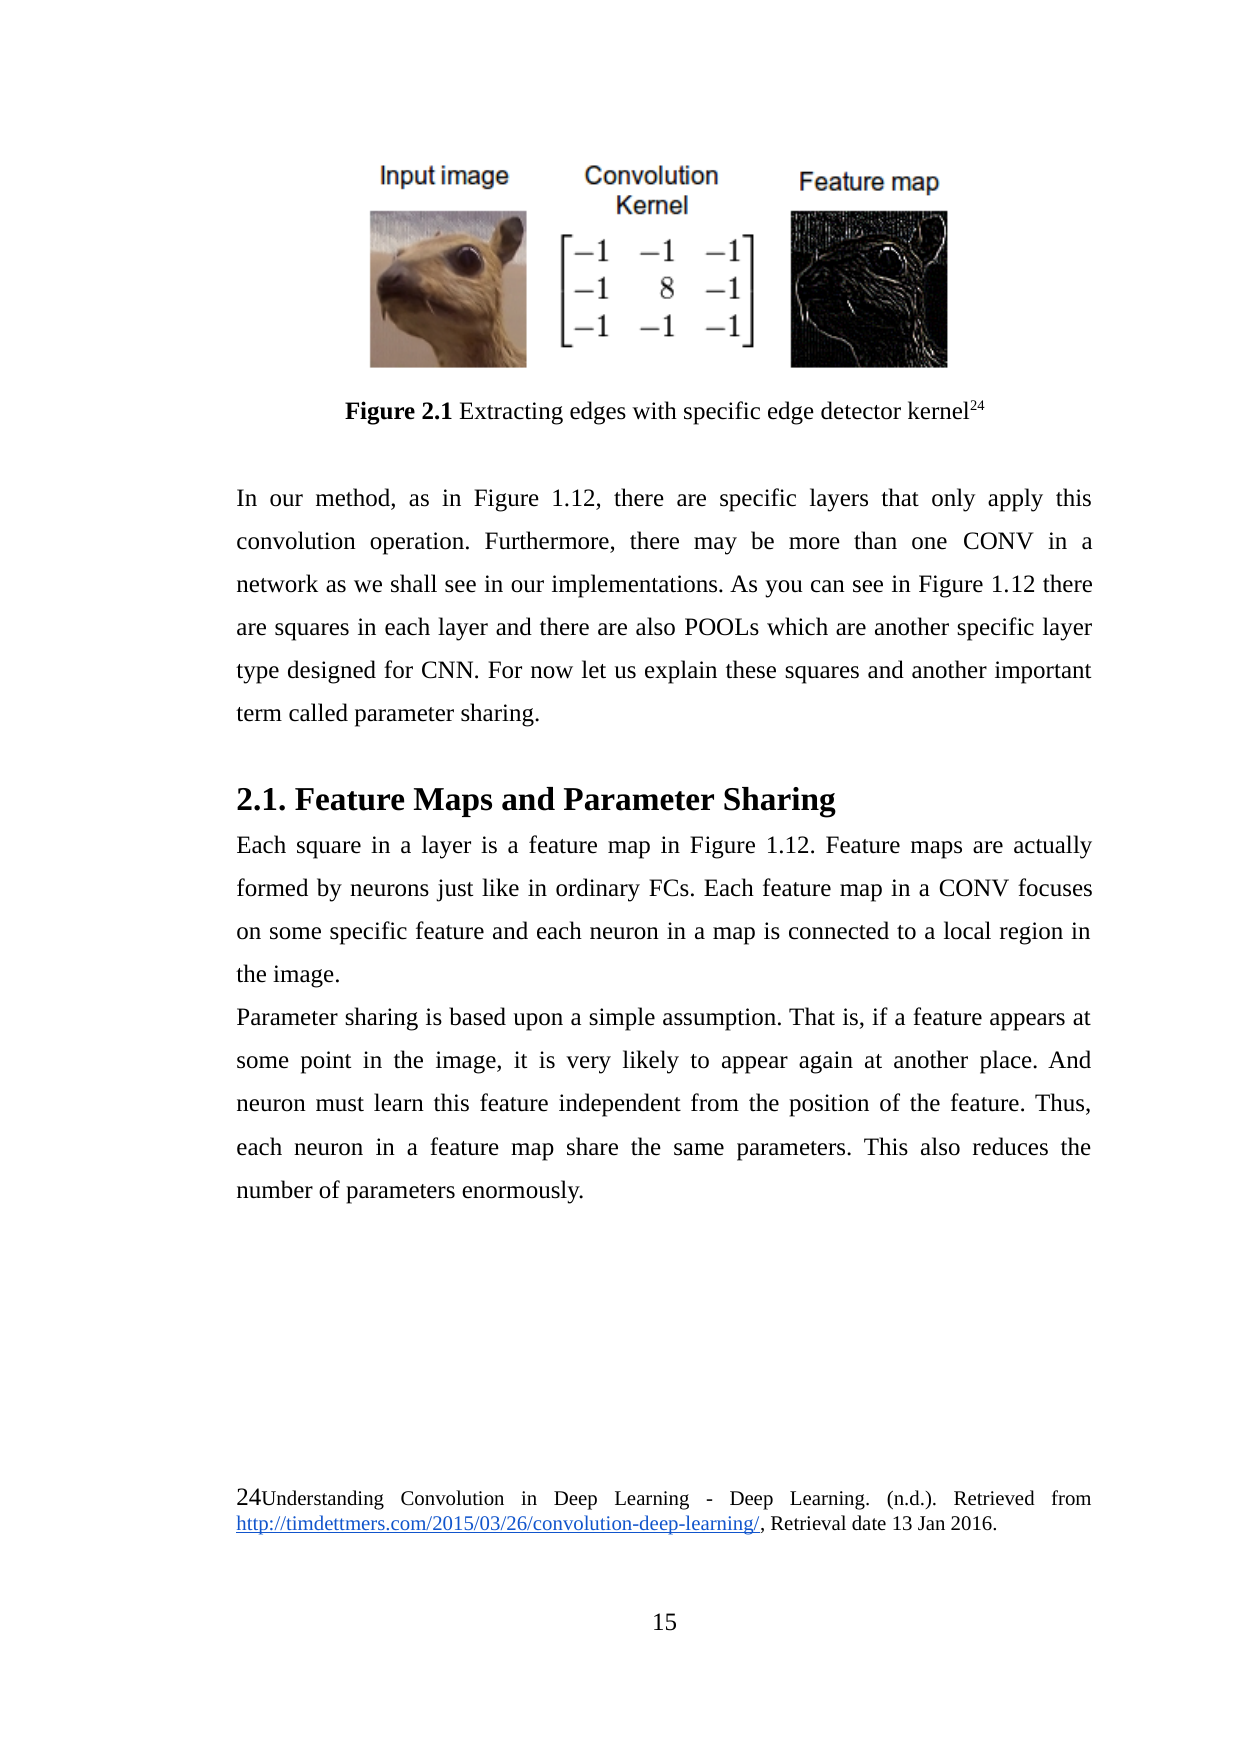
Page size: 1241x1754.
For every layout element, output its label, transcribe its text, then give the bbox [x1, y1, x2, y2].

text Each square in a layer is a feature map in Figure 1.12. Feature maps are actually formed by neurons just like in ordinary FCs. Each feature map in a CONV focuses on some specific feature and each neuron in a map is connected to a local region in the image. [236, 830, 1093, 988]
picture [361, 147, 968, 382]
text In our method, as in Figure 1.12, there are specific layers that only apply this convolution operation. Furthermore, there may be more than one CONV in a network as we shall see in our implementations. As you can see in Figure 1.12 there are squares in each layer and there are also POOLs which are another specific layer type designed for CNN. For now let us explain these squares and another important term called parameter sharing. [236, 483, 1093, 727]
text Parameter sharing is based upon a simple assumption. That is, if a feature appears at some point in the image, it is very likely to appear again at another place. And neuron must learn this feature independent from the position of the feature. Thus, each neuron in a feature map share the same parameters. This also reduces the number of parameters enormously. [236, 1002, 1093, 1203]
subtitle 2.1. Feature Maps and Parameter Sharing [236, 779, 1093, 817]
text Understanding Convolution in Deep Learning - Deep Learning. (n.d.). Retrieved from http://timdettmers.com/2015/03/26/convolution-deep-learning/, Retrieval date 13 Jan 2016. [236, 1482, 1093, 1535]
text Figure 2.1 Extracting edges with specific edge detector kernel [236, 396, 1093, 425]
